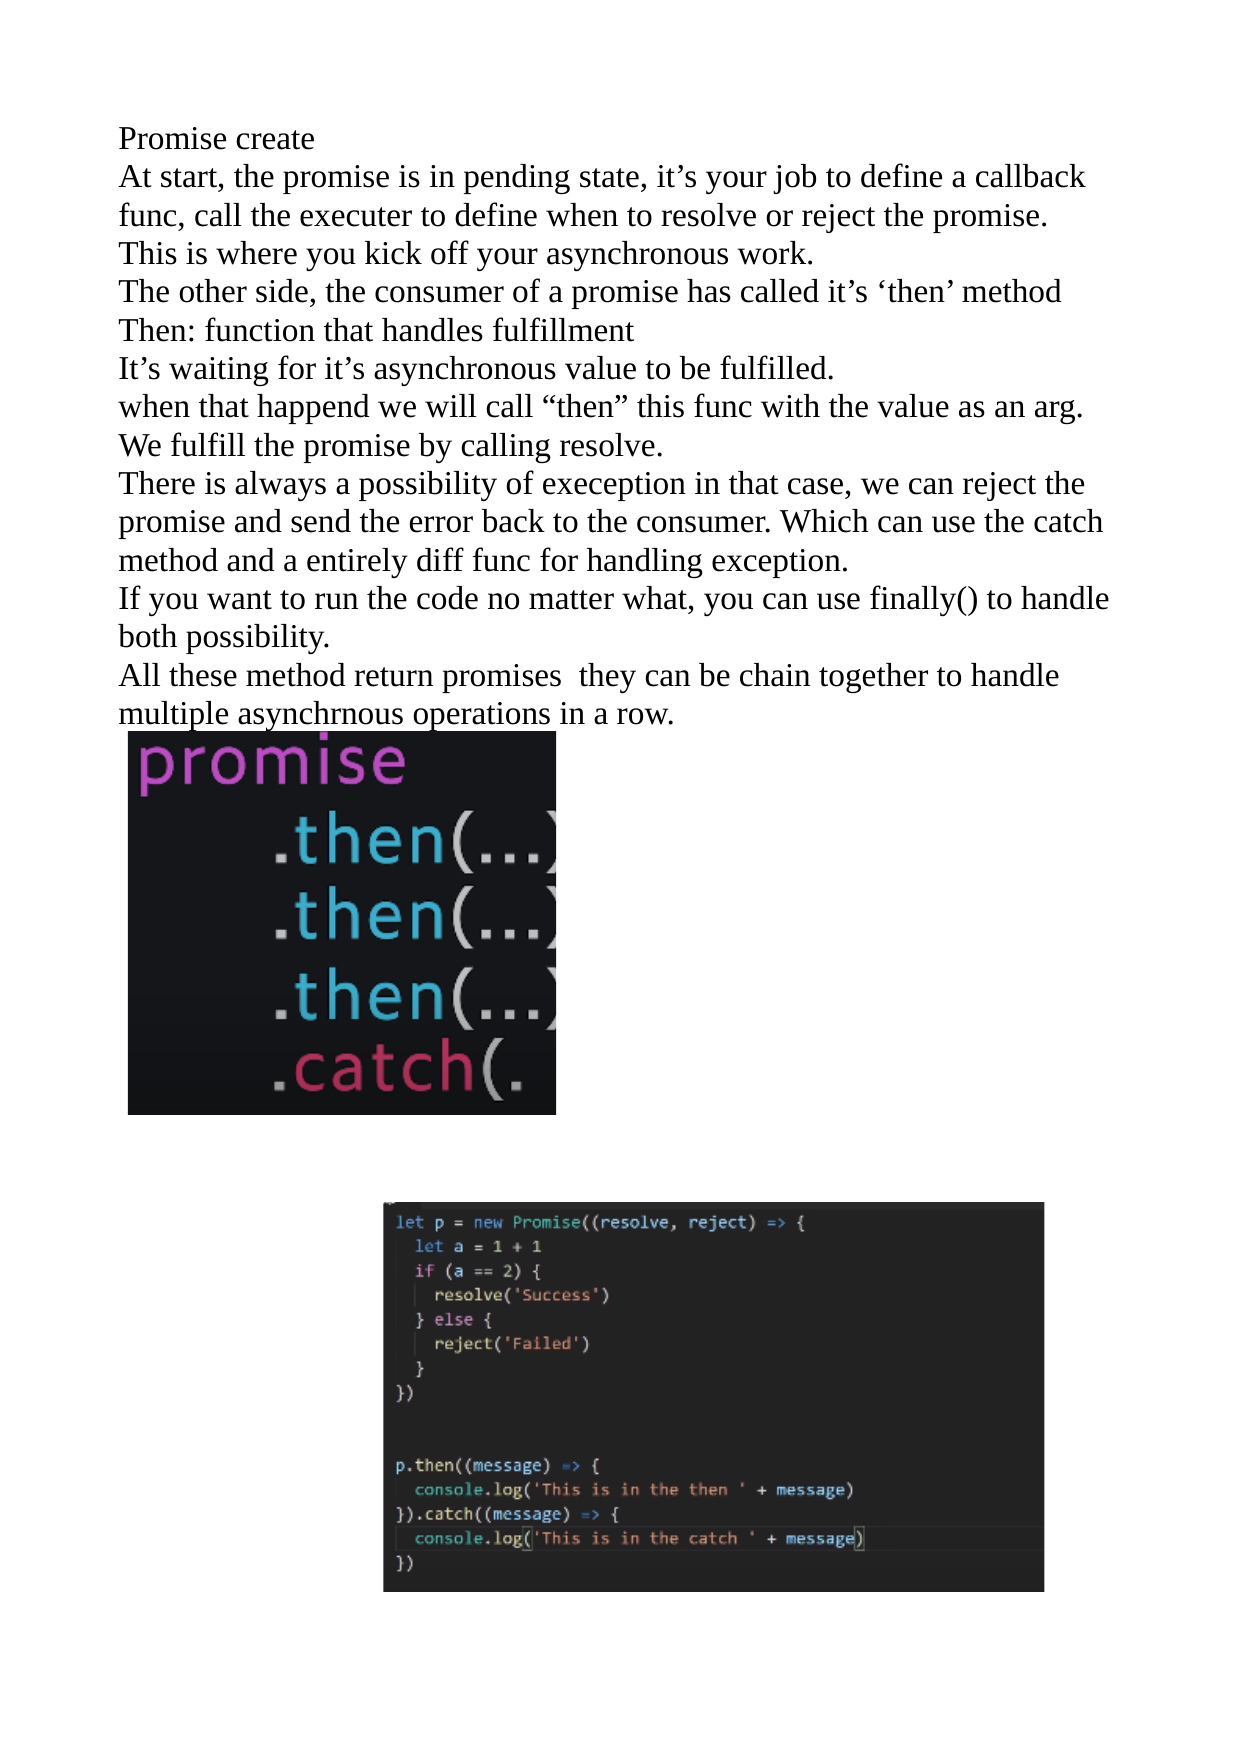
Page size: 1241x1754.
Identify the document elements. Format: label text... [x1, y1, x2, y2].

text All these method return promises they can be chain together to handle multiple asynchrnous operations in a row. [118, 655, 1122, 731]
text It’s waiting for it’s asynchronous value to be fulfilled. [118, 348, 1122, 386]
text We fulfill the promise by calling resolve. [118, 425, 1122, 463]
text Then: function that handles fulfillment [118, 310, 1122, 348]
picture [383, 1202, 1045, 1592]
text At start, the promise is in pending state, it’s your job to define a callback func, call the executer to define when to resolve or reject the promise. [118, 156, 1122, 233]
text If you want to run the code no matter what, you can use finally() to handle both possibility. [118, 578, 1122, 655]
text The other side, the consumer of a promise has called it’s ‘then’ method [118, 271, 1122, 310]
picture [127, 731, 557, 1115]
text There is always a possibility of exeception in that case, we can reject the promise and send the error back to the consumer. Which can use the catch method and a entirely diff func for handling exception. [118, 463, 1122, 578]
text Promise create [118, 118, 1122, 156]
text This is where you kick off your asynchronous work. [118, 233, 1122, 271]
text when that happend we will call “then” this func with the value as an arg. [118, 386, 1122, 425]
